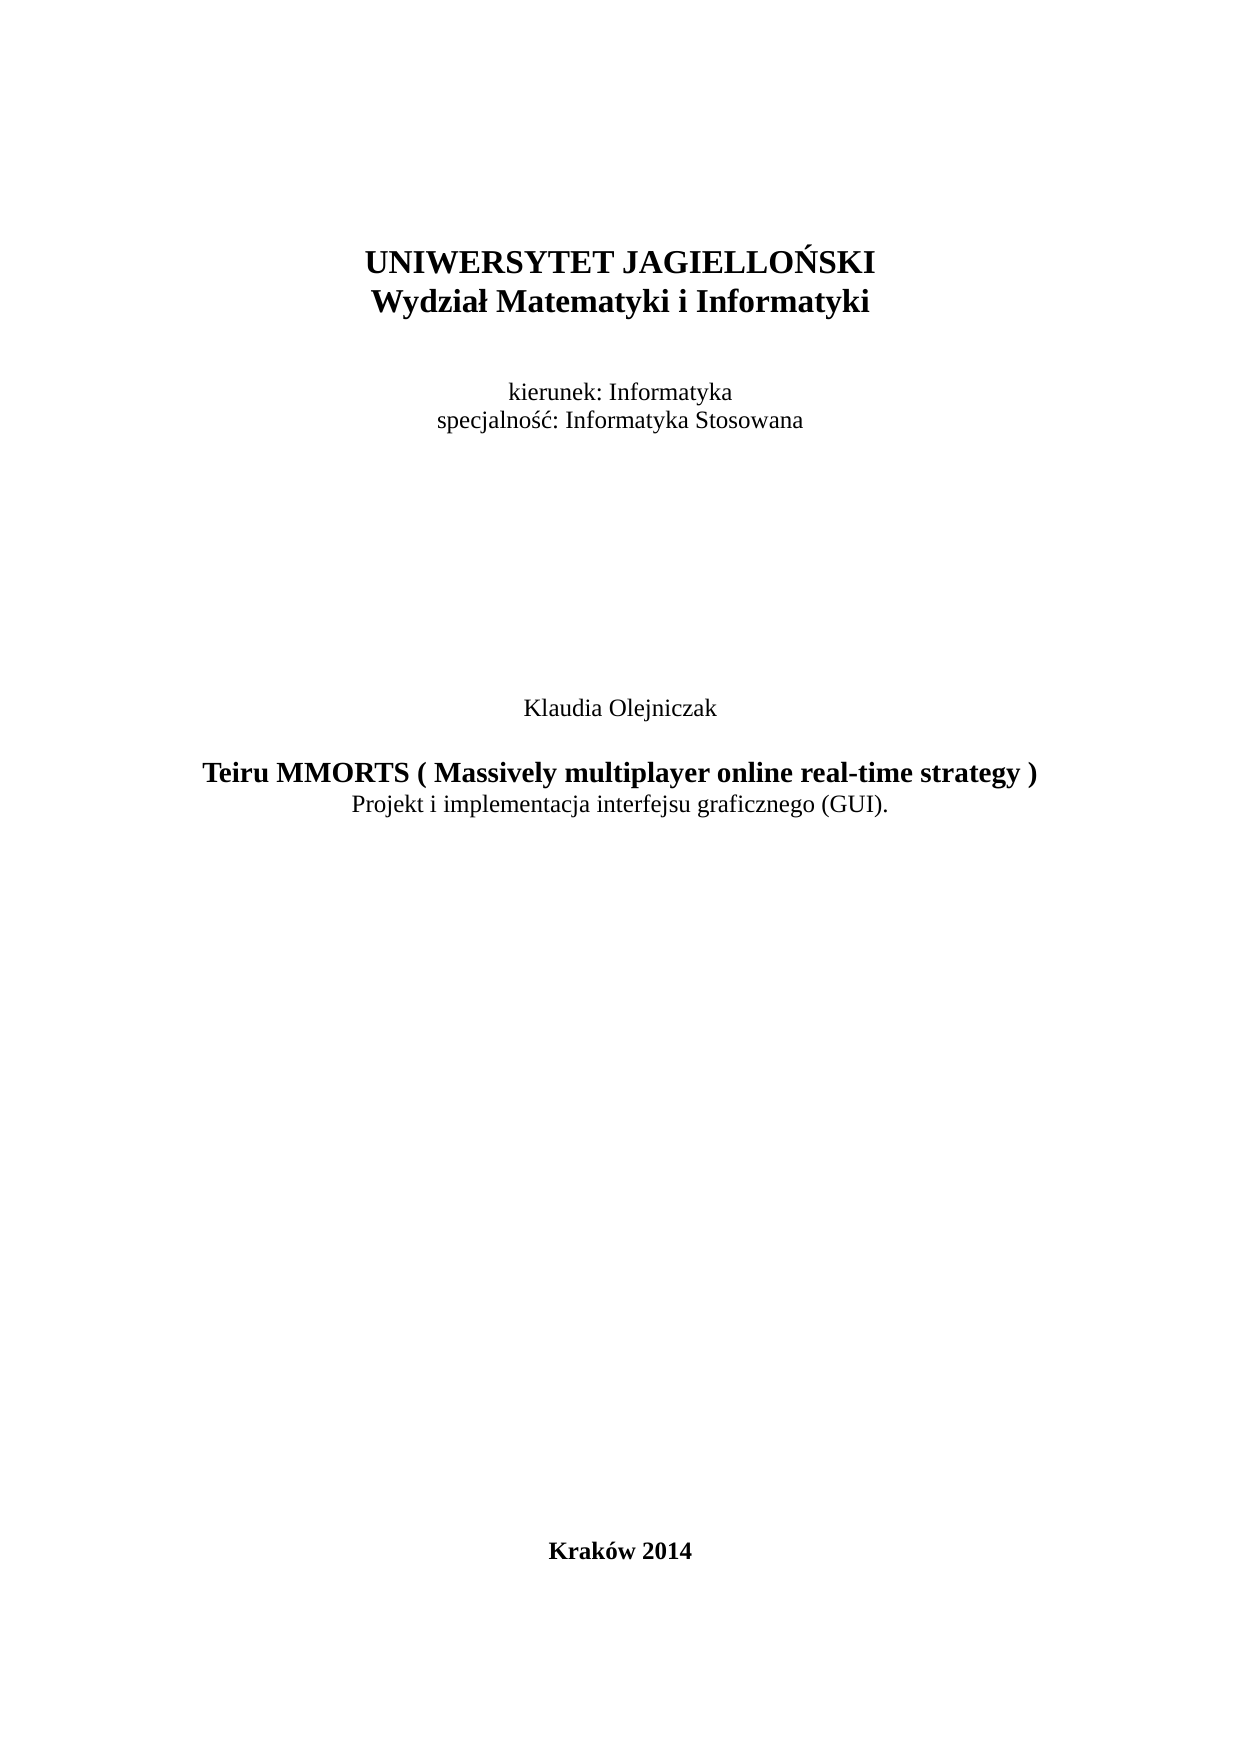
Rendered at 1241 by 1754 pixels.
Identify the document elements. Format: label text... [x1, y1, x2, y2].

text Teiru MMORTS ( Massively multiplayer online real-time strategy ) [118, 755, 1122, 789]
text specjalność: Informatyka Stosowana [118, 406, 1122, 434]
text Wydział Matematyki i Informatyki [118, 281, 1122, 319]
text Klaudia Olejniczak [118, 693, 1122, 722]
text UNIWERSYTET JAGIELLOŃSKI [118, 243, 1122, 281]
text Projekt i implementacja interfejsu graficznego (GUI). [118, 789, 1122, 818]
text kierunek: Informatyka [118, 377, 1122, 406]
text Kraków 2014 [118, 1536, 1122, 1565]
